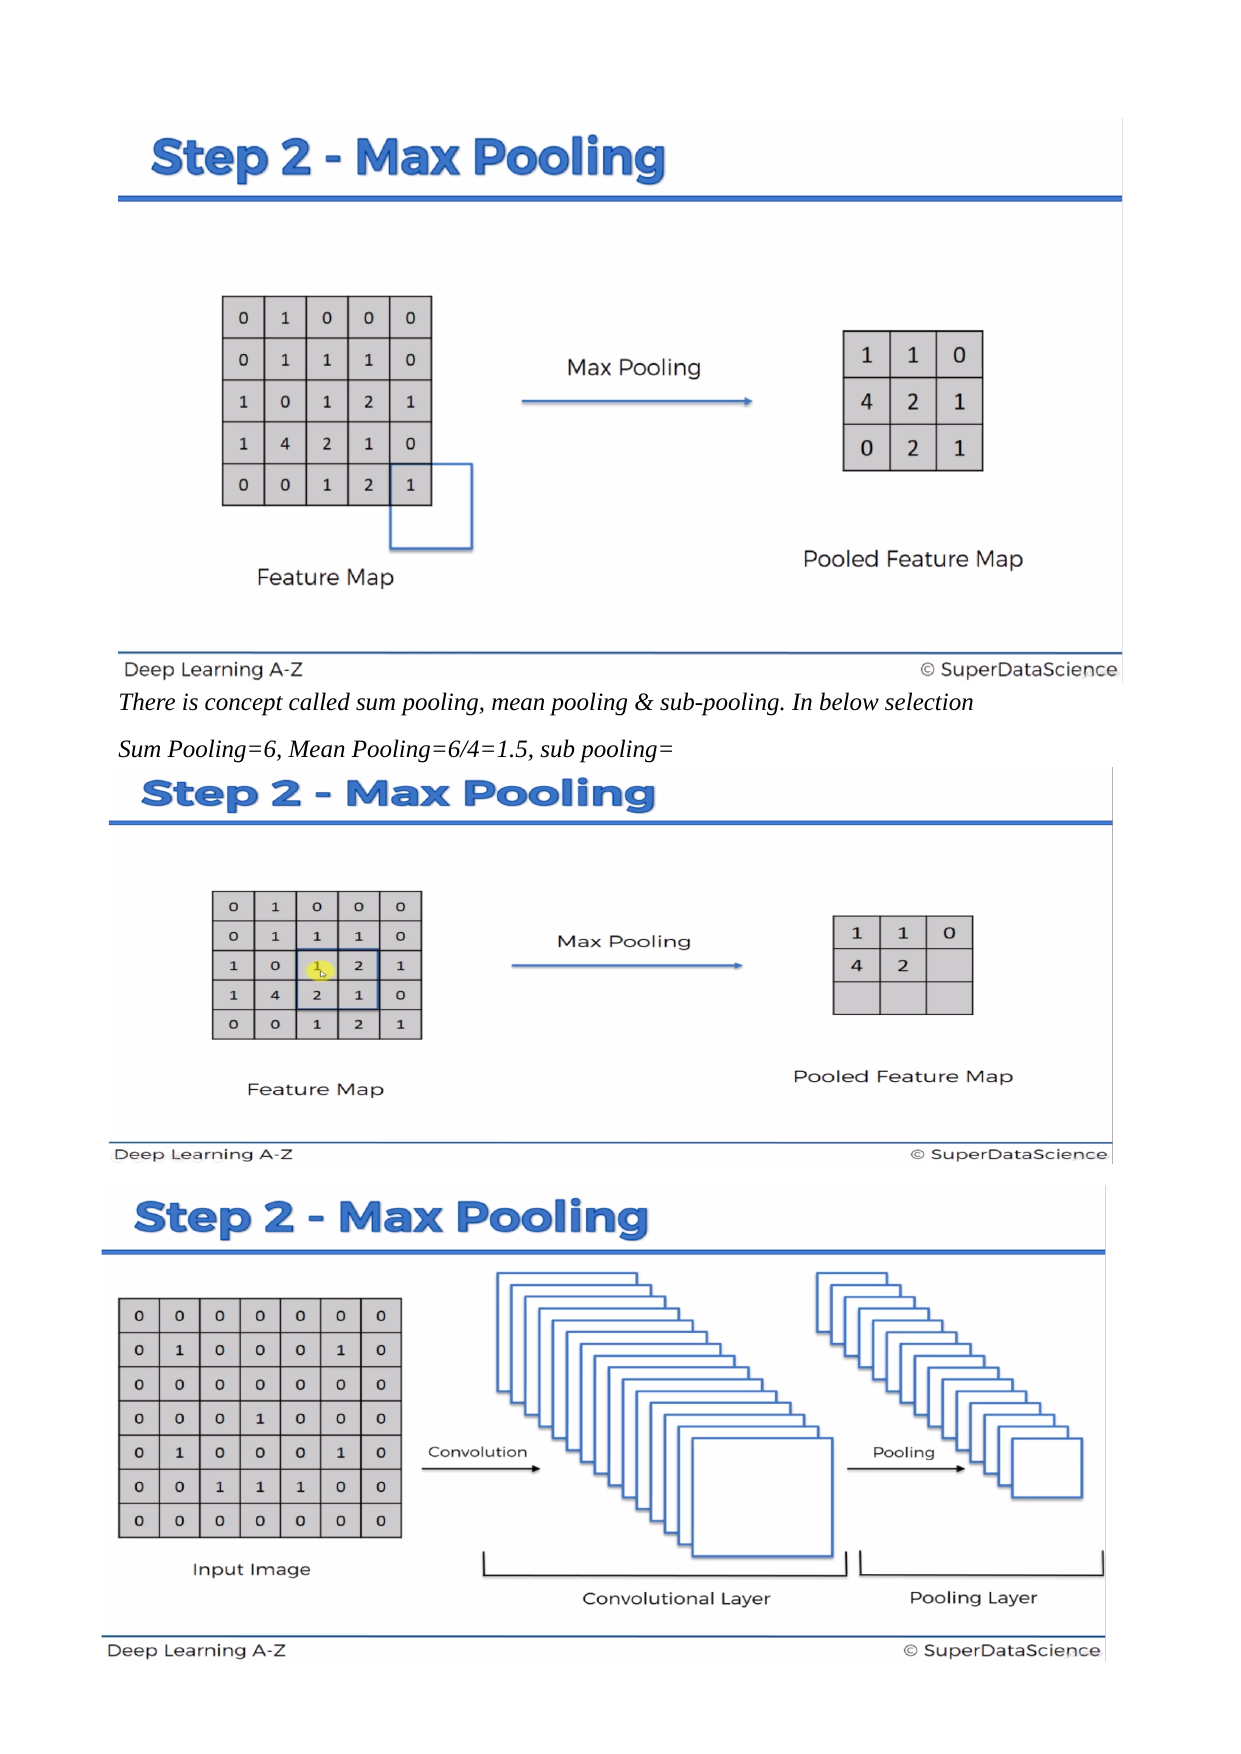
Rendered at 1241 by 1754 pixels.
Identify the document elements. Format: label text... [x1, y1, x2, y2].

picture [118, 118, 1123, 683]
picture [108, 767, 1113, 1164]
picture [101, 1185, 1106, 1662]
text There is concept called sum pooling, mean pooling & sub-pooling. In below selection [118, 683, 1122, 716]
text Sum Pooling=6, Mean Pooling=6/4=1.5, sub pooling= [118, 734, 1122, 763]
